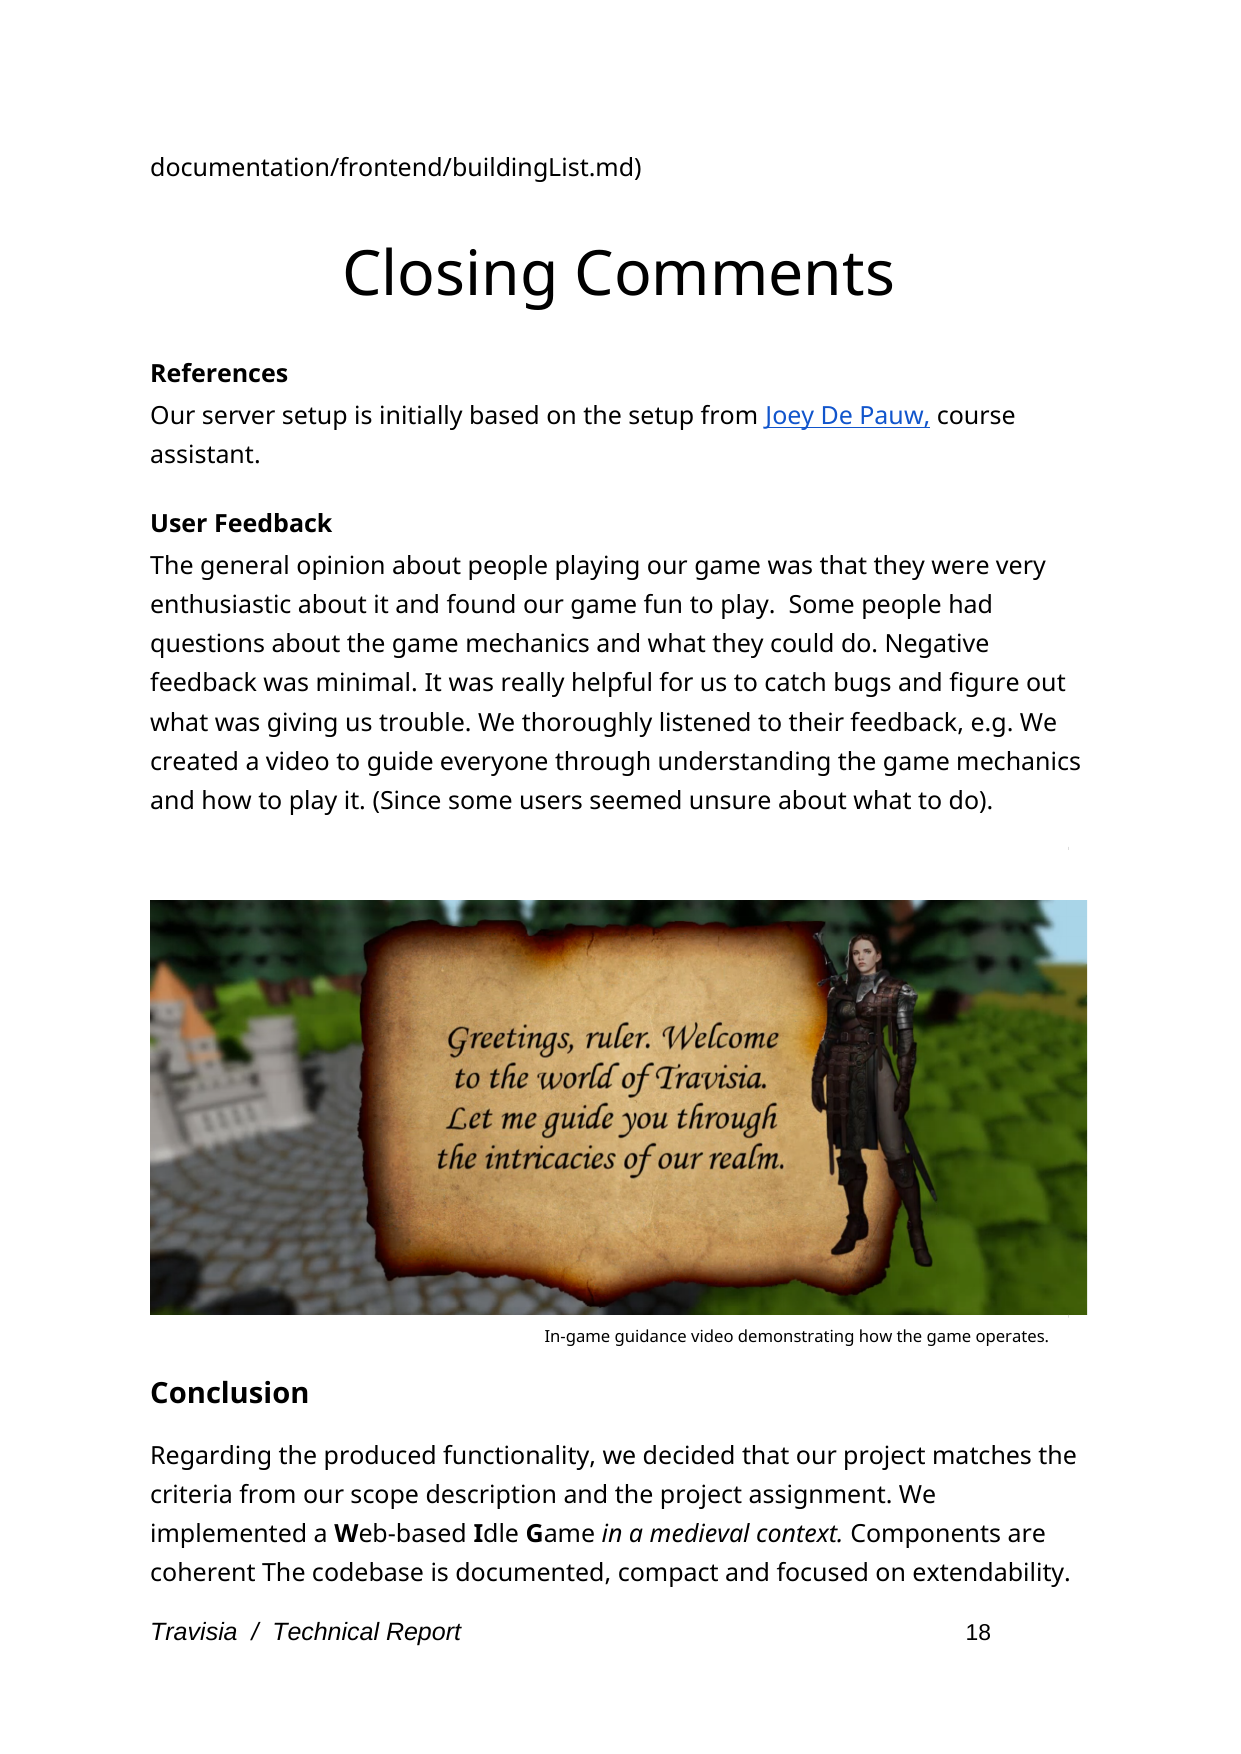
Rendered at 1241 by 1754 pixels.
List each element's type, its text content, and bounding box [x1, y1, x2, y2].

text Conclusion [150, 1373, 1087, 1412]
text In-game guidance video demonstrating how the game operates. [150, 1315, 1087, 1348]
subtitle References [150, 355, 1087, 389]
text Regarding the produced functionality, we decided that our project matches the criteria from our scope description and the project assignment. We implemented a Web-based Idle Game in a medieval context. Components are coherent The codebase is documented, compact and focused on extendability. [150, 1437, 1087, 1589]
text Our server setup is initially based on the setup from Joey De Pauw, course assistant. [150, 398, 1087, 471]
text documentation/frontend/buildingList.md) [150, 150, 1087, 184]
text The general opinion about people playing our game was that they were very enthusiastic about it and found our game fun to play. Some people had questions about the game mechanics and what they could do. Negative feedback was minimal. It was really helpful for us to catch bugs and figure out what was giving us trouble. We thoroughly listened to their feedback, e.g. We created a video to guide everyone through understanding the game mechanics and how to play it. (Since some users seemed unsure about what to do). [150, 548, 1087, 817]
subtitle User Feedback [150, 505, 1087, 539]
picture [150, 900, 1088, 1315]
text Closing Comments [150, 228, 1087, 313]
